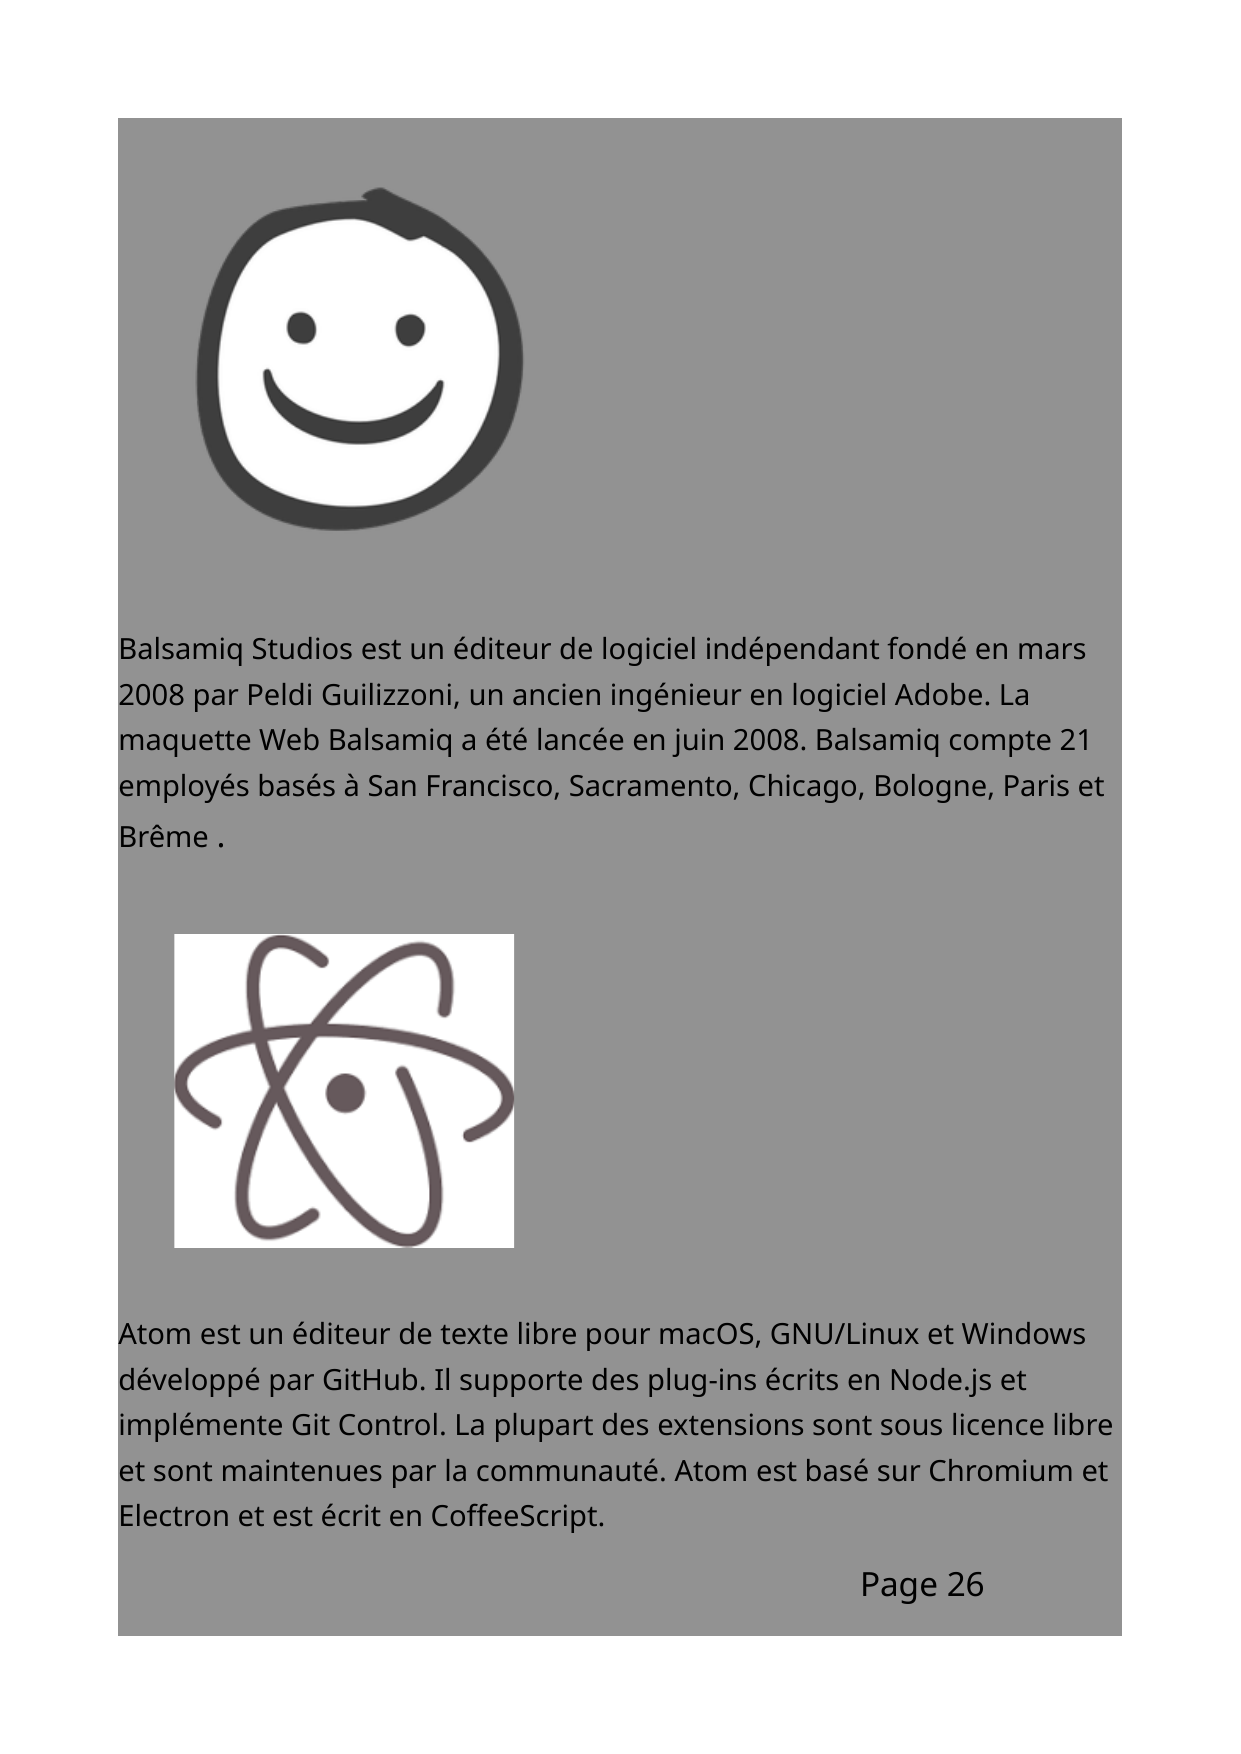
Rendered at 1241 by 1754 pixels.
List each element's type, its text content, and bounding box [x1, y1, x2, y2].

picture [174, 934, 515, 1248]
text Balsamiq Studios est un éditeur de logiciel indépendant fondé en mars 2008 par Peldi Guilizzoni, un ancien ingénieur en logiciel Adobe. La maquette Web Balsamiq a été lancée en juin 2008. Balsamiq compte 21 employés basés à San Francisco, Sacramento, Chicago, Bologne, Paris et Brême . [118, 628, 1122, 857]
text Atom est un éditeur de texte libre pour macOS, GNU/Linux et Windows développé par GitHub. Il supporte des plug-ins écrits en Node.js et implémente Git Control. La plupart des extensions sont sous licence libre et sont maintenues par la communauté. Atom est basé sur Chromium et Electron et est écrit en CoffeeScript. [118, 1313, 1122, 1535]
picture [174, 174, 545, 545]
text Page 26 [118, 1556, 1122, 1607]
